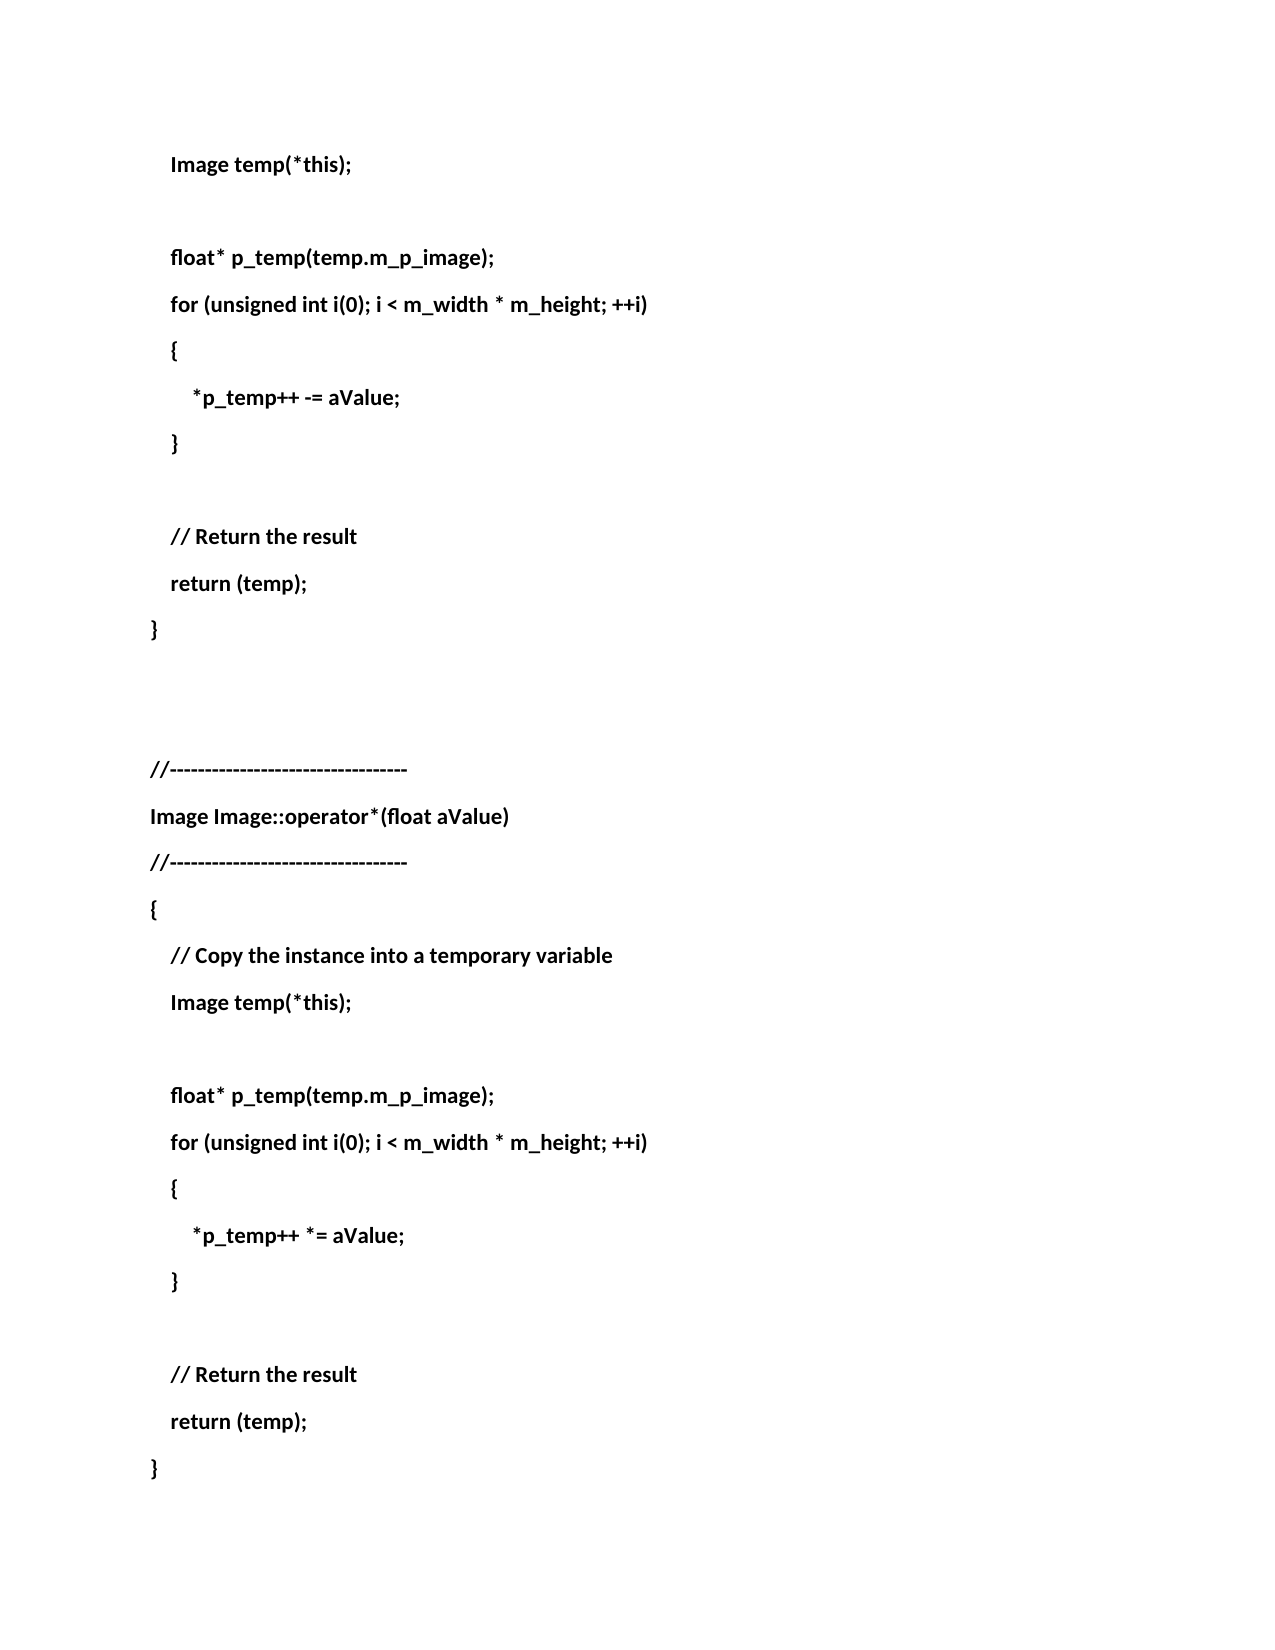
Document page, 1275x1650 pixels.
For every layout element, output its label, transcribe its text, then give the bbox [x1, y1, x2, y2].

text return (temp); [150, 1407, 1125, 1435]
text *p_temp++ *= aValue; [150, 1221, 1125, 1249]
text // Return the result [150, 522, 1125, 551]
text Image temp(*this); [150, 150, 1125, 178]
text Image temp(*this); [150, 988, 1125, 1016]
text } [150, 1454, 1125, 1482]
text for (unsigned int i(0); i < m_width * m_height; ++i) [150, 290, 1125, 318]
text float* p_temp(temp.m_p_image); [150, 1081, 1125, 1109]
text //---------------------------------- [150, 848, 1125, 876]
text { [150, 895, 1125, 923]
text } [150, 429, 1125, 457]
text *p_temp++ -= aValue; [150, 383, 1125, 411]
text // Return the result [150, 1361, 1125, 1389]
text return (temp); [150, 569, 1125, 597]
text for (unsigned int i(0); i < m_width * m_height; ++i) [150, 1128, 1125, 1156]
text // Copy the instance into a temporary variable [150, 942, 1125, 969]
text Image Image::operator*(float aValue) [150, 802, 1125, 830]
text { [150, 1174, 1125, 1202]
text //---------------------------------- [150, 755, 1125, 783]
text float* p_temp(temp.m_p_image); [150, 243, 1125, 271]
text { [150, 336, 1125, 364]
text } [150, 1267, 1125, 1296]
text } [150, 616, 1125, 644]
